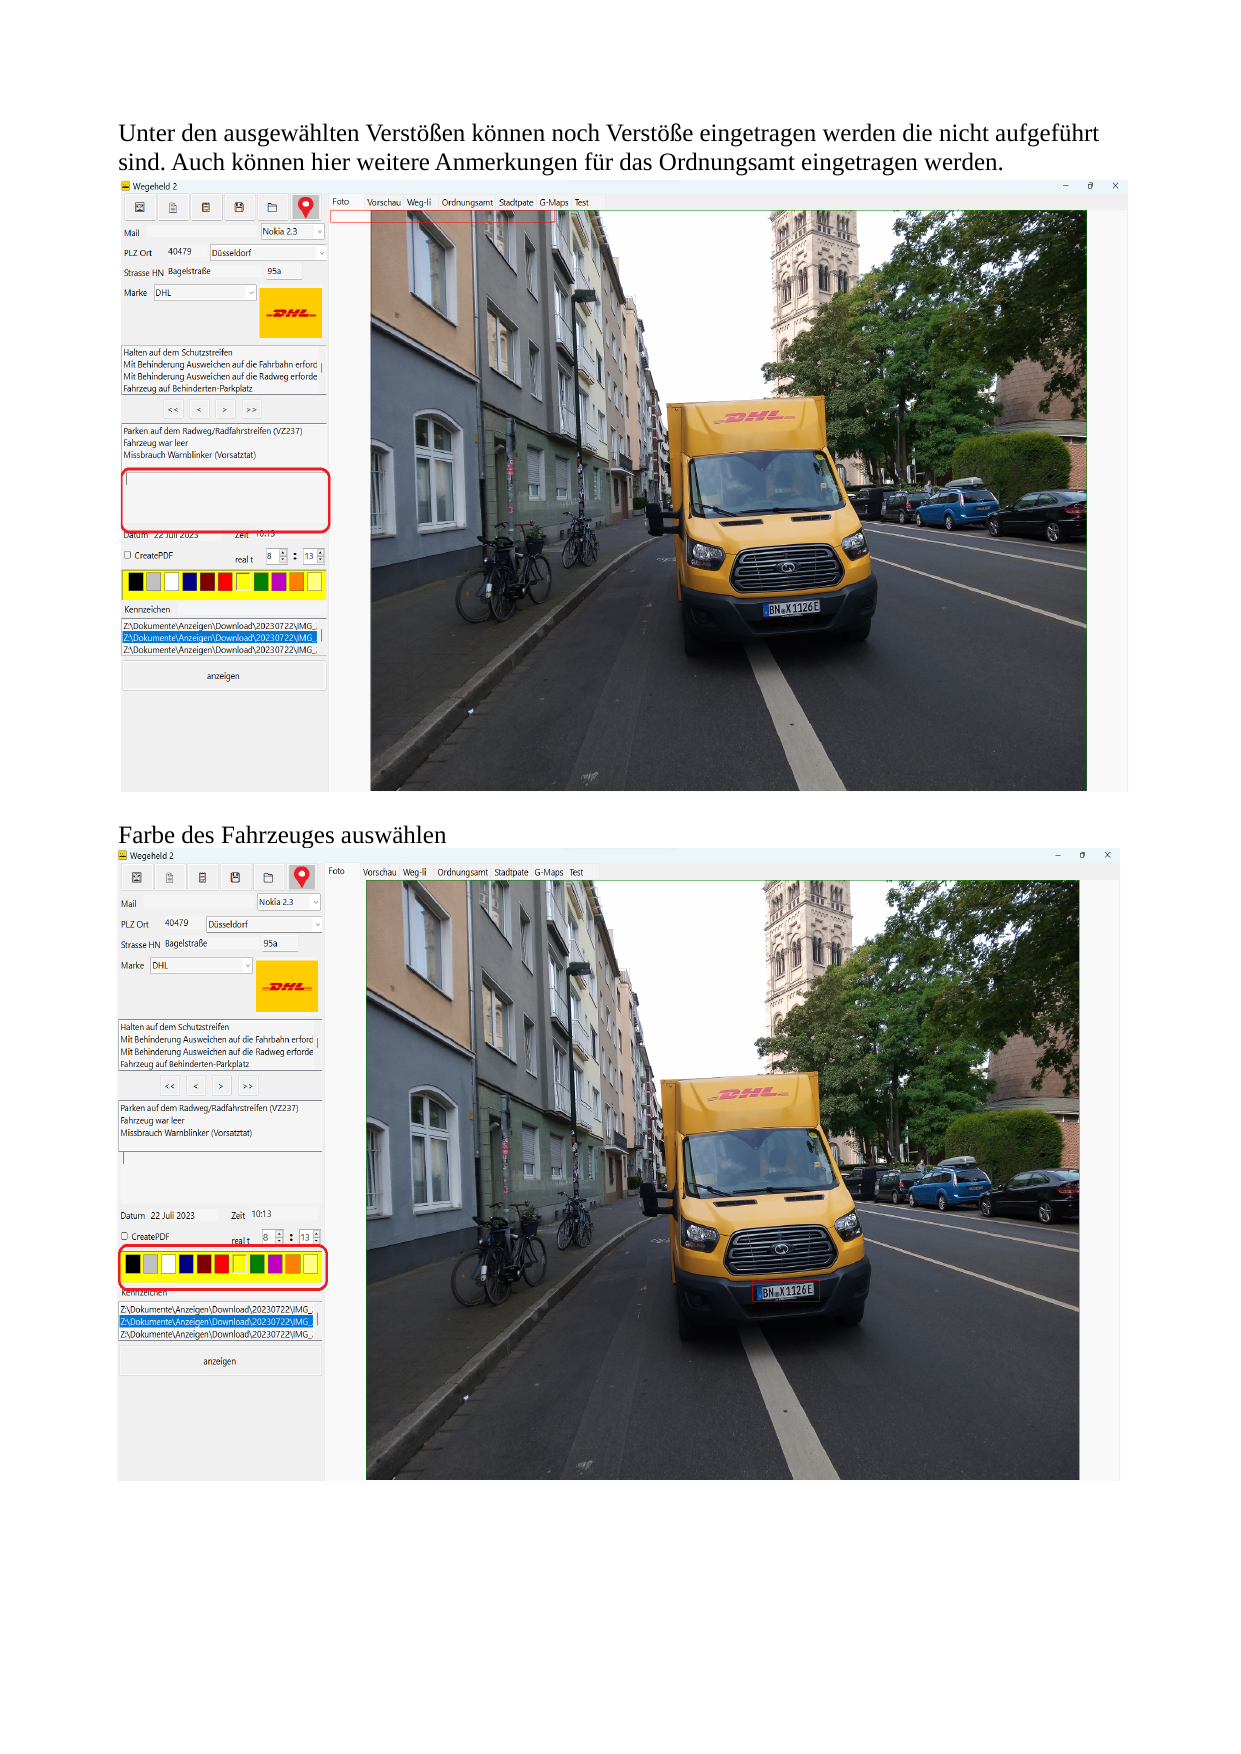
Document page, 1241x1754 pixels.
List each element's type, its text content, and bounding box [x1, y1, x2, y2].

text Unter den ausgewählten Verstößen können noch Verstöße eingetragen werden die nicht aufgeführt sind. Auch können hier weitere Anmerkungen für das Ordnungsamt eingetragen werden. [118, 118, 1122, 176]
text Farbe des Fahrzeuges auswählen [118, 820, 1122, 849]
